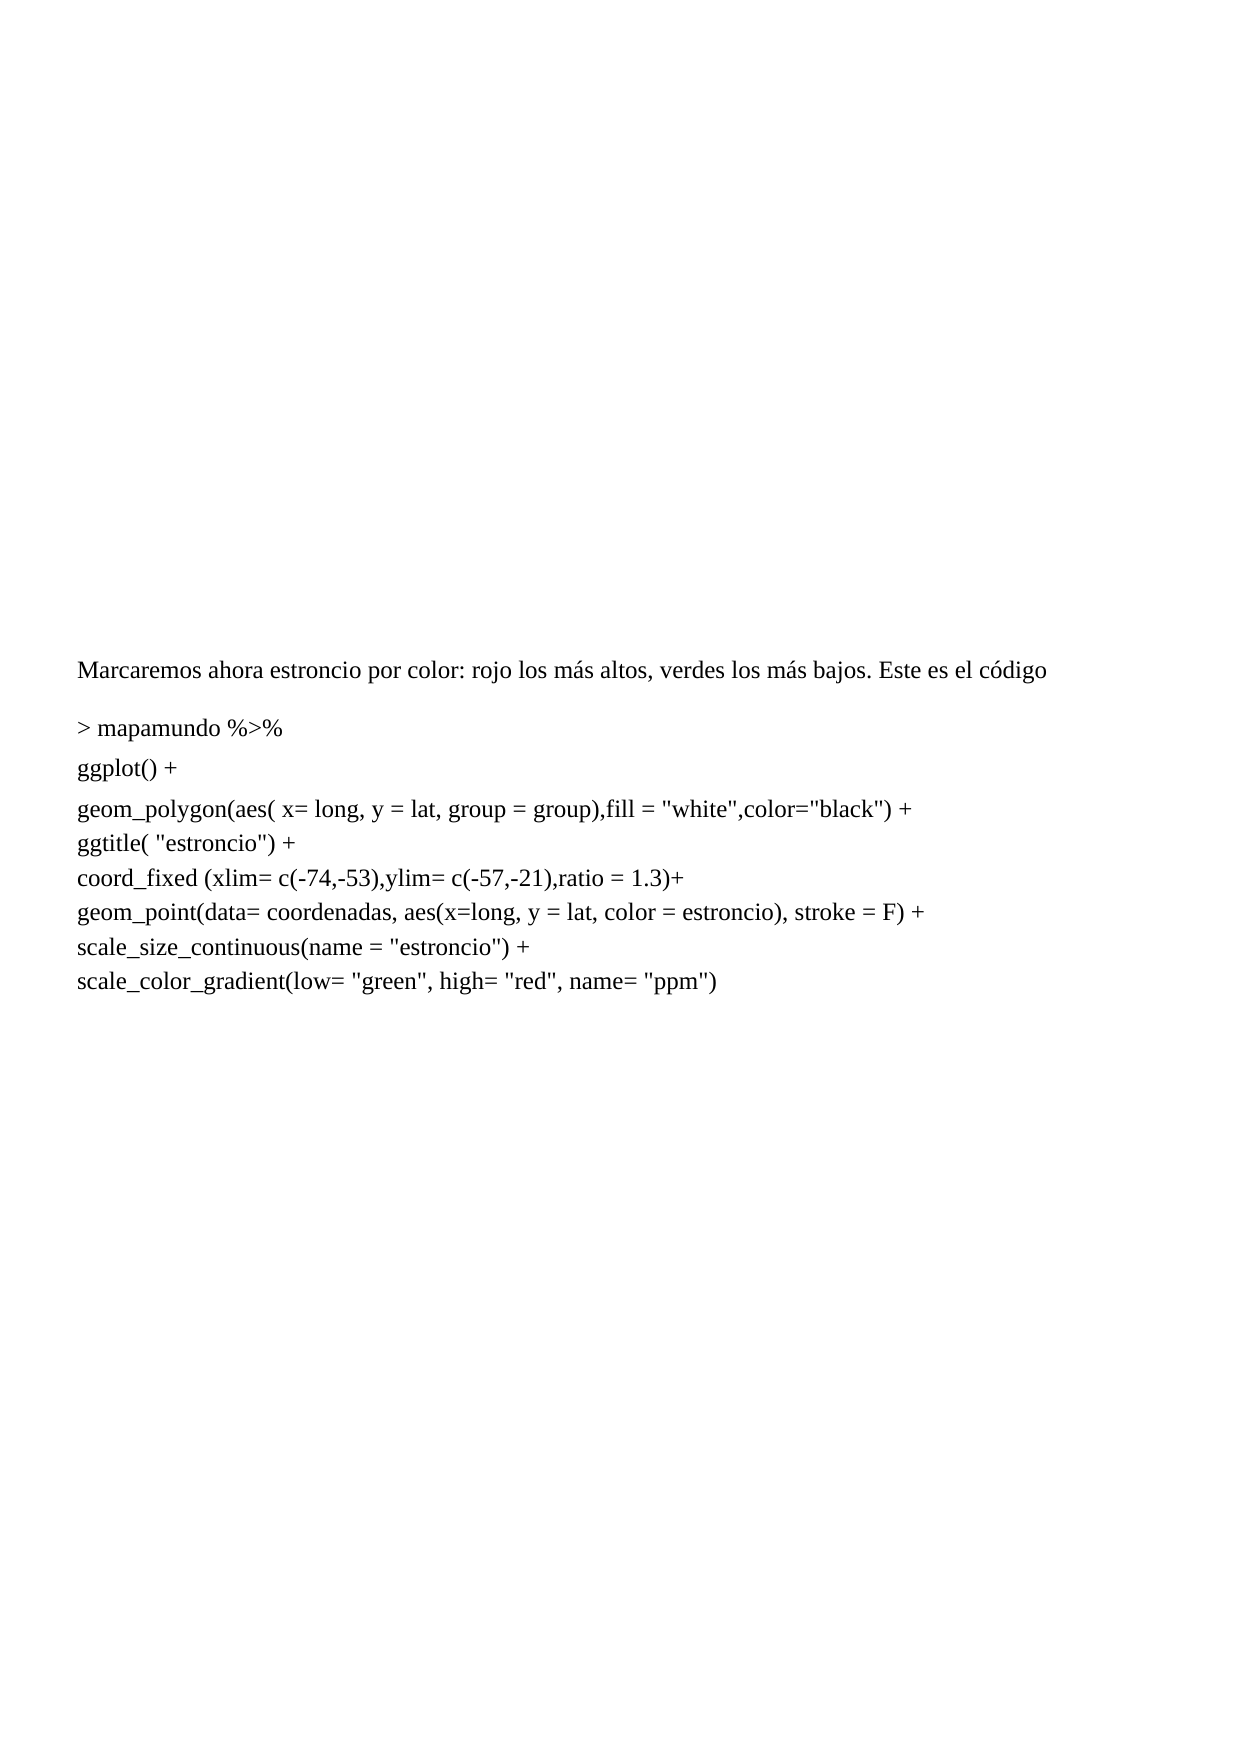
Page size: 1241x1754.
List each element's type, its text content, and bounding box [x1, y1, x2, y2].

text > mapamundo %>% [77, 713, 1163, 742]
text ggtitle( "estroncio") + [77, 828, 1163, 857]
text geom_point(data= coordenadas, aes(x=long, y = lat, color = estroncio), stroke = F) + [77, 897, 1163, 926]
text scale_color_gradient(low= "green", high= "red", name= "ppm") [77, 966, 1163, 995]
text scale_size_continuous(name = "estroncio") + [77, 932, 1163, 961]
text Marcaremos ahora estroncio por color: rojo los más altos, verdes los más bajos. Este es el código [77, 655, 1163, 684]
text coord_fixed (xlim= c(-74,-53),ylim= c(-57,-21),ratio = 1.3)+ [77, 863, 1163, 892]
text ggplot() + [77, 753, 1163, 782]
text geom_polygon(aes( x= long, y = lat, group = group),fill = "white",color="black") + [77, 794, 1163, 823]
